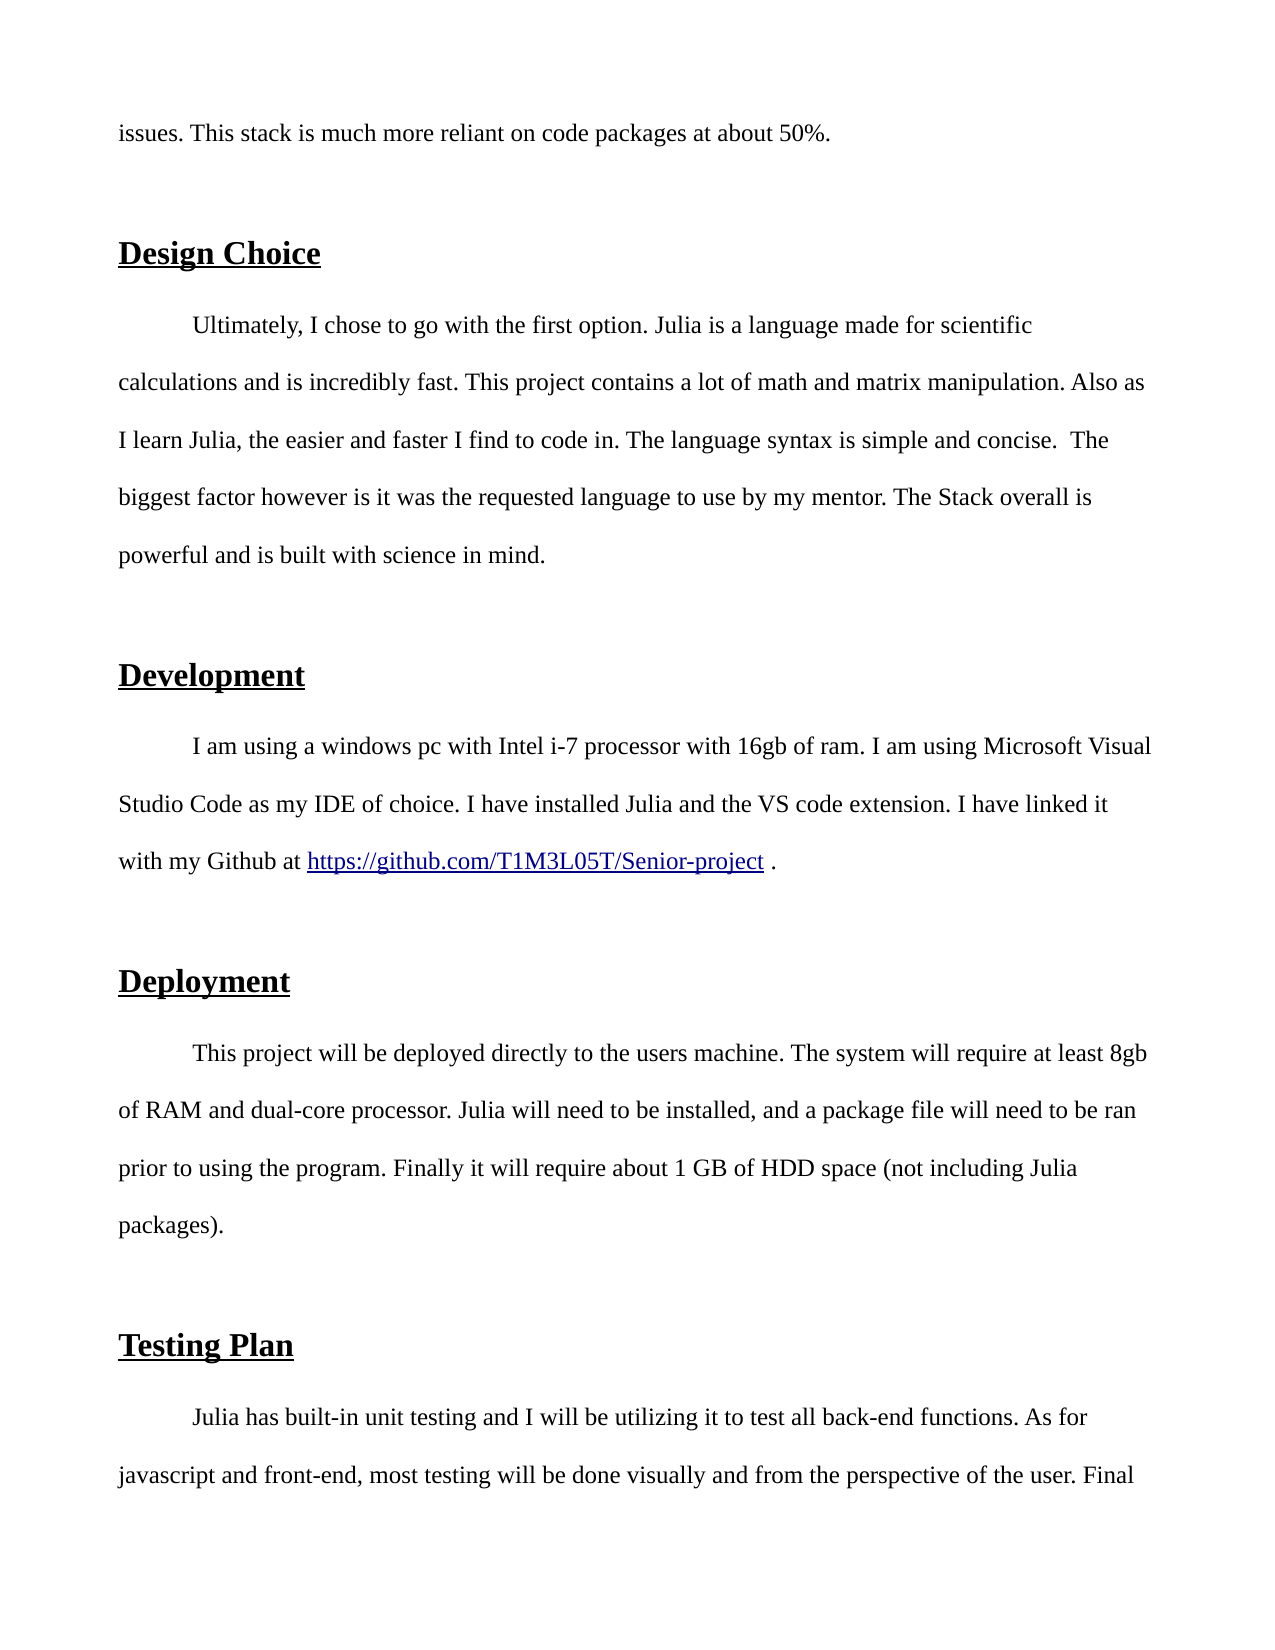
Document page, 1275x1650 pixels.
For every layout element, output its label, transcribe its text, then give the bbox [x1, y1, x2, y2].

text Design Choice [118, 233, 1157, 271]
text Deployment [118, 961, 1157, 1000]
text Testing Plan [118, 1326, 1157, 1364]
text I am using a windows pc with Intel i-7 processor with 16gb of ram. I am using Microsoft Visual Studio Code as my IDE of choice. I have installed Julia and the VS code extension. I have linked it with my Github at https://github.com/T1M3L05T/Senior-project . [118, 731, 1157, 875]
text Ultimately, I chose to go with the first option. Julia is a language made for scientific calculations and is incredibly fast. This project contains a lot of math and matrix manipulation. Also as I learn Julia, the easier and faster I find to code in. The language syntax is simple and concise. The biggest factor however is it was the requested language to use by my mentor. The Stack overall is powerful and is built with science in mind. [118, 310, 1157, 568]
text This project will be deployed directly to the users machine. The system will require at least 8gb of RAM and dual-core processor. Julia will need to be installed, and a package file will need to be ran prior to using the program. Finally it will require about 1 GB of HDD space (not including Julia packages). [118, 1038, 1157, 1239]
text Development [118, 655, 1157, 693]
text Julia has built-in unit testing and I will be utilizing it to test all back-end functions. As for javascript and front-end, most testing will be done visually and from the perspective of the user. Final [118, 1402, 1157, 1488]
text issues. This stack is much more reliant on code packages at about 50%. [118, 118, 1157, 147]
